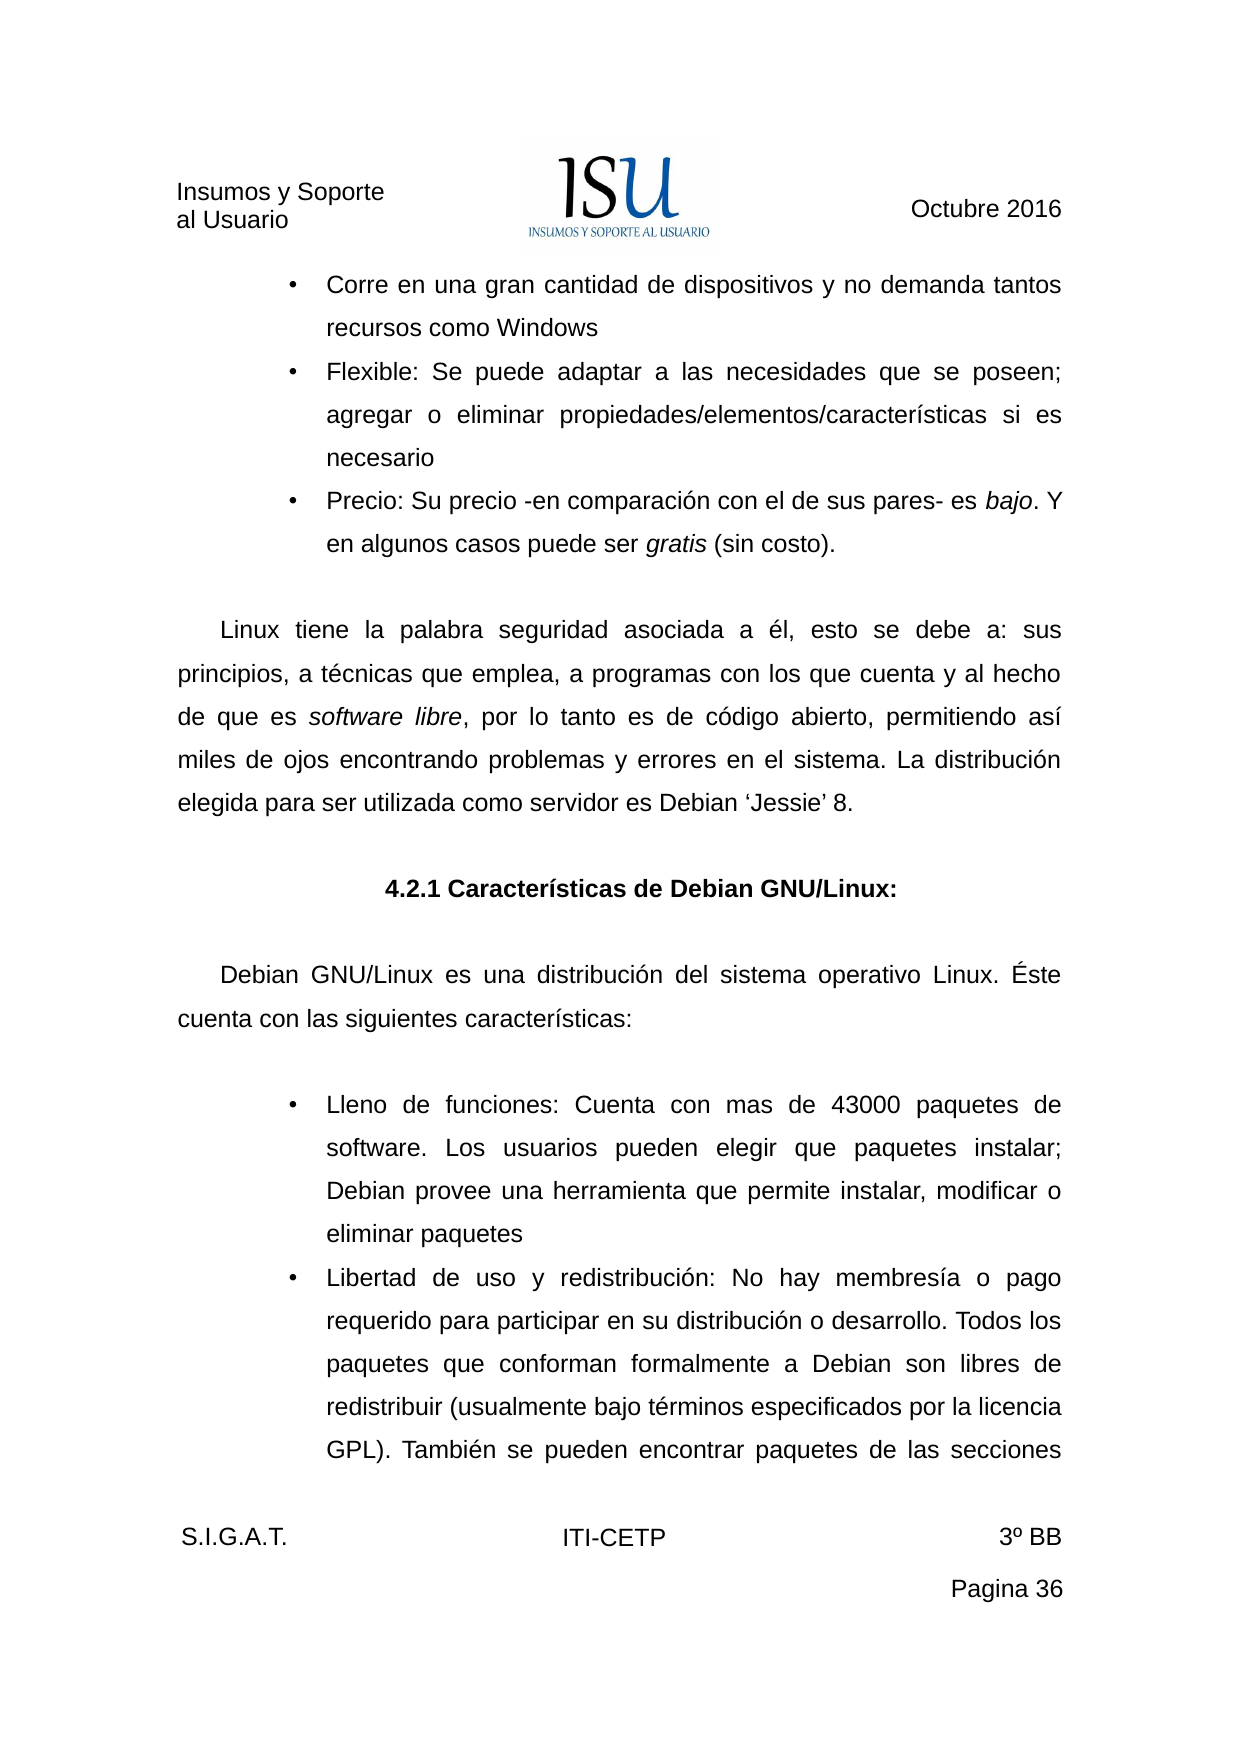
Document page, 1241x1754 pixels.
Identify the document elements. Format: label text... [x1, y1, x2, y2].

list Lleno de funciones: Cuenta con mas de 43000 paquetes de software. Los usuarios pueden elegir que paquetes instalar; Debian provee una herramienta que permite instalar, modificar o eliminar paquetes [288, 1090, 1063, 1248]
list Precio: Su precio -en comparación con el de sus pares- es bajo. Y en algunos casos puede ser gratis (sin costo). [288, 486, 1063, 558]
list Corre en una gran cantidad de dispositivos y no demanda tantos recursos como Windows [288, 270, 1063, 342]
text Linux tiene la palabra seguridad asociada a él, esto se debe a: sus principios, a técnicas que emplea, a programas con los que cuenta y al hecho de que es software libre, por lo tanto es de código abierto, permitiendo así miles de ojos encontrando problemas y errores en el sistema. La distribución elegida para ser utilizada como servidor es Debian ‘Jessie’ 8. [177, 616, 1063, 817]
text Debian GNU/Linux es una distribución del sistema operativo Linux. Éste cuenta con las siguientes características: [177, 961, 1063, 1032]
list Libertad de uso y redistribución: No hay membresía o pago requerido para participar en su distribución o desarrollo. Todos los paquetes que conforman formalmente a Debian son libres de redistribuir (usualmente bajo términos especificados por la licencia GPL). También se pueden encontrar paquetes de las secciones [288, 1262, 1063, 1464]
text 4.2.1 Características de Debian GNU/Linux: [177, 874, 1063, 903]
list Flexible: Se puede adaptar a las necesidades que se poseen; agregar o eliminar propiedades/elementos/características si es necesario [288, 357, 1063, 472]
picture [517, 138, 723, 252]
